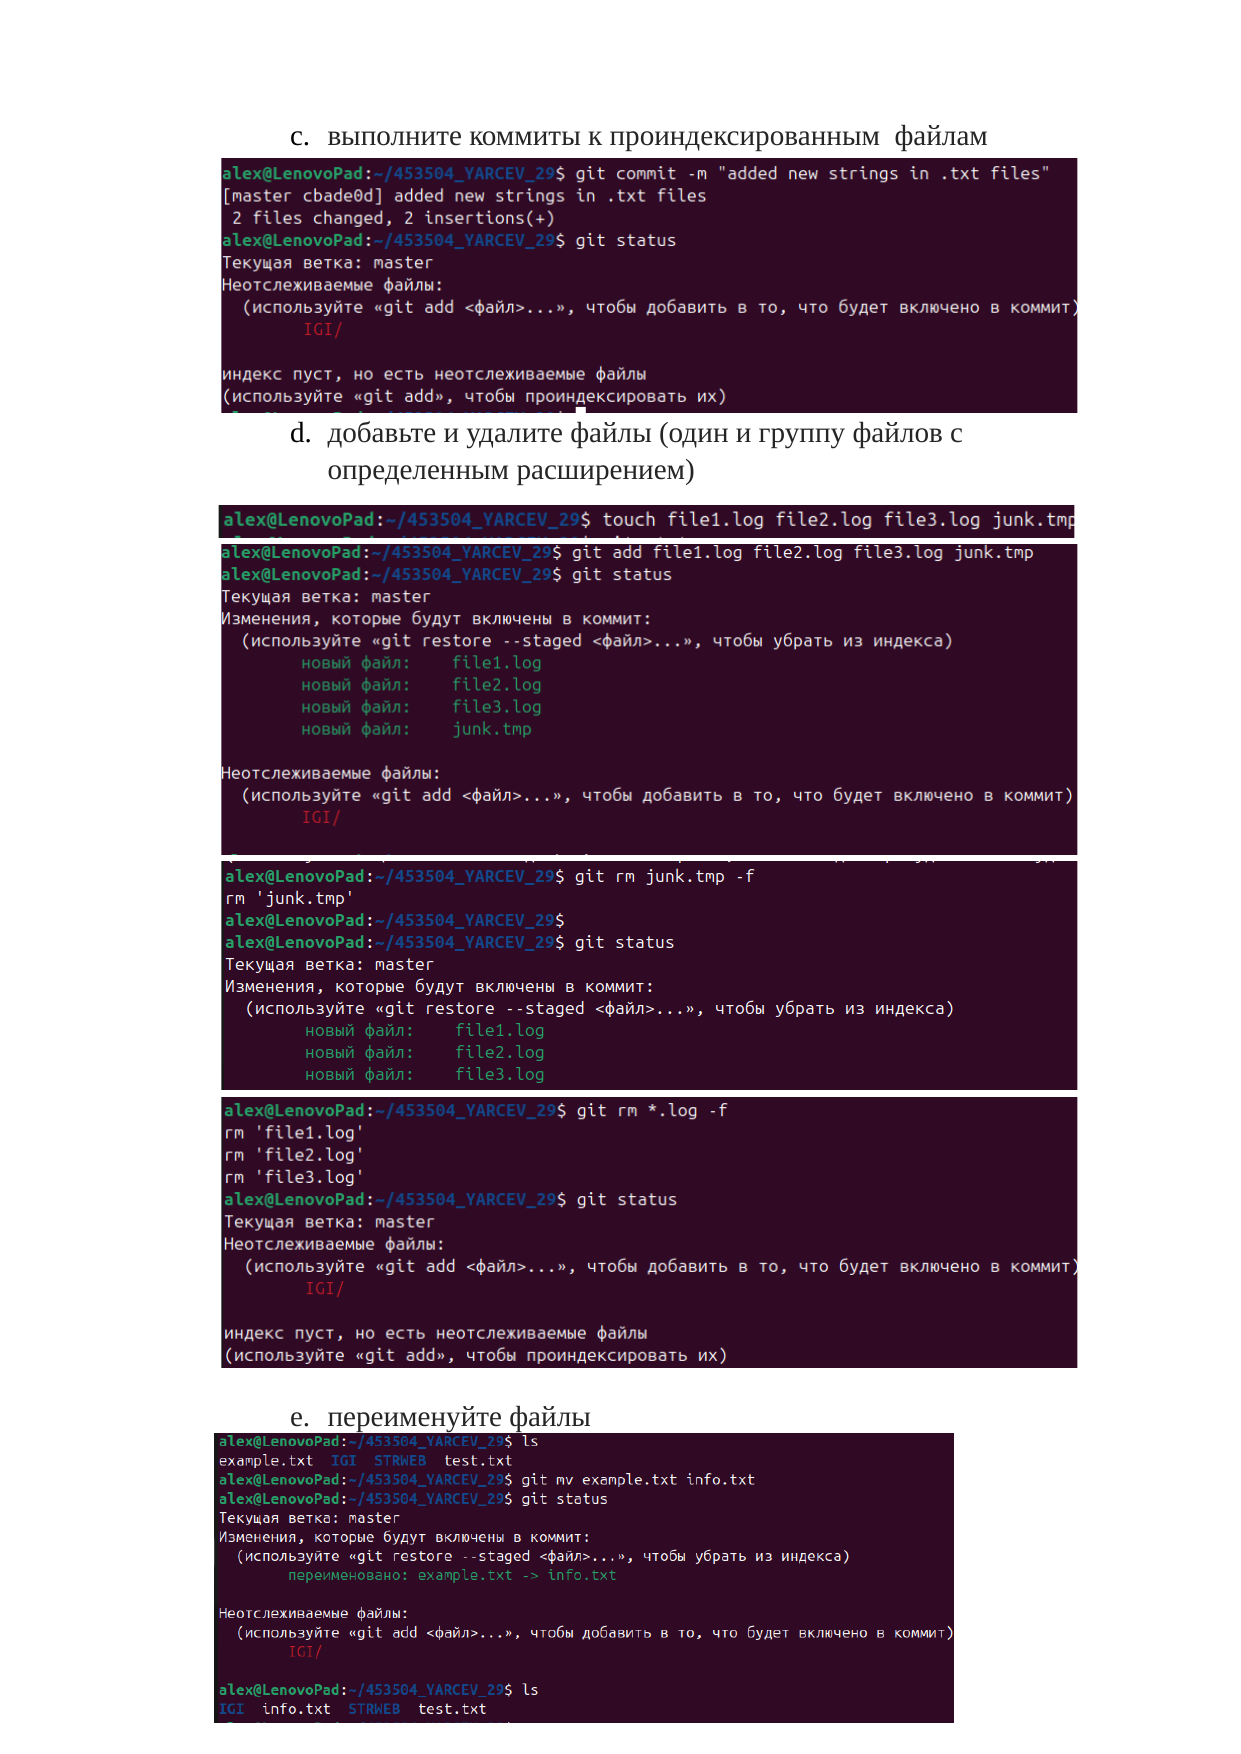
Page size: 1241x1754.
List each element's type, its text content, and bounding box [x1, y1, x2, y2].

picture [221, 544, 1078, 855]
picture [221, 1097, 1078, 1368]
picture [218, 505, 1075, 538]
list переименуйте файлы [290, 1399, 1122, 1432]
list добавьте и удалите файлы (один и группу файлов с определенным расширением) [290, 154, 1122, 485]
picture [221, 158, 1078, 413]
picture [214, 1433, 954, 1723]
list выполните коммиты к проиндексированным файлам [290, 118, 1122, 152]
picture [221, 861, 1078, 1090]
